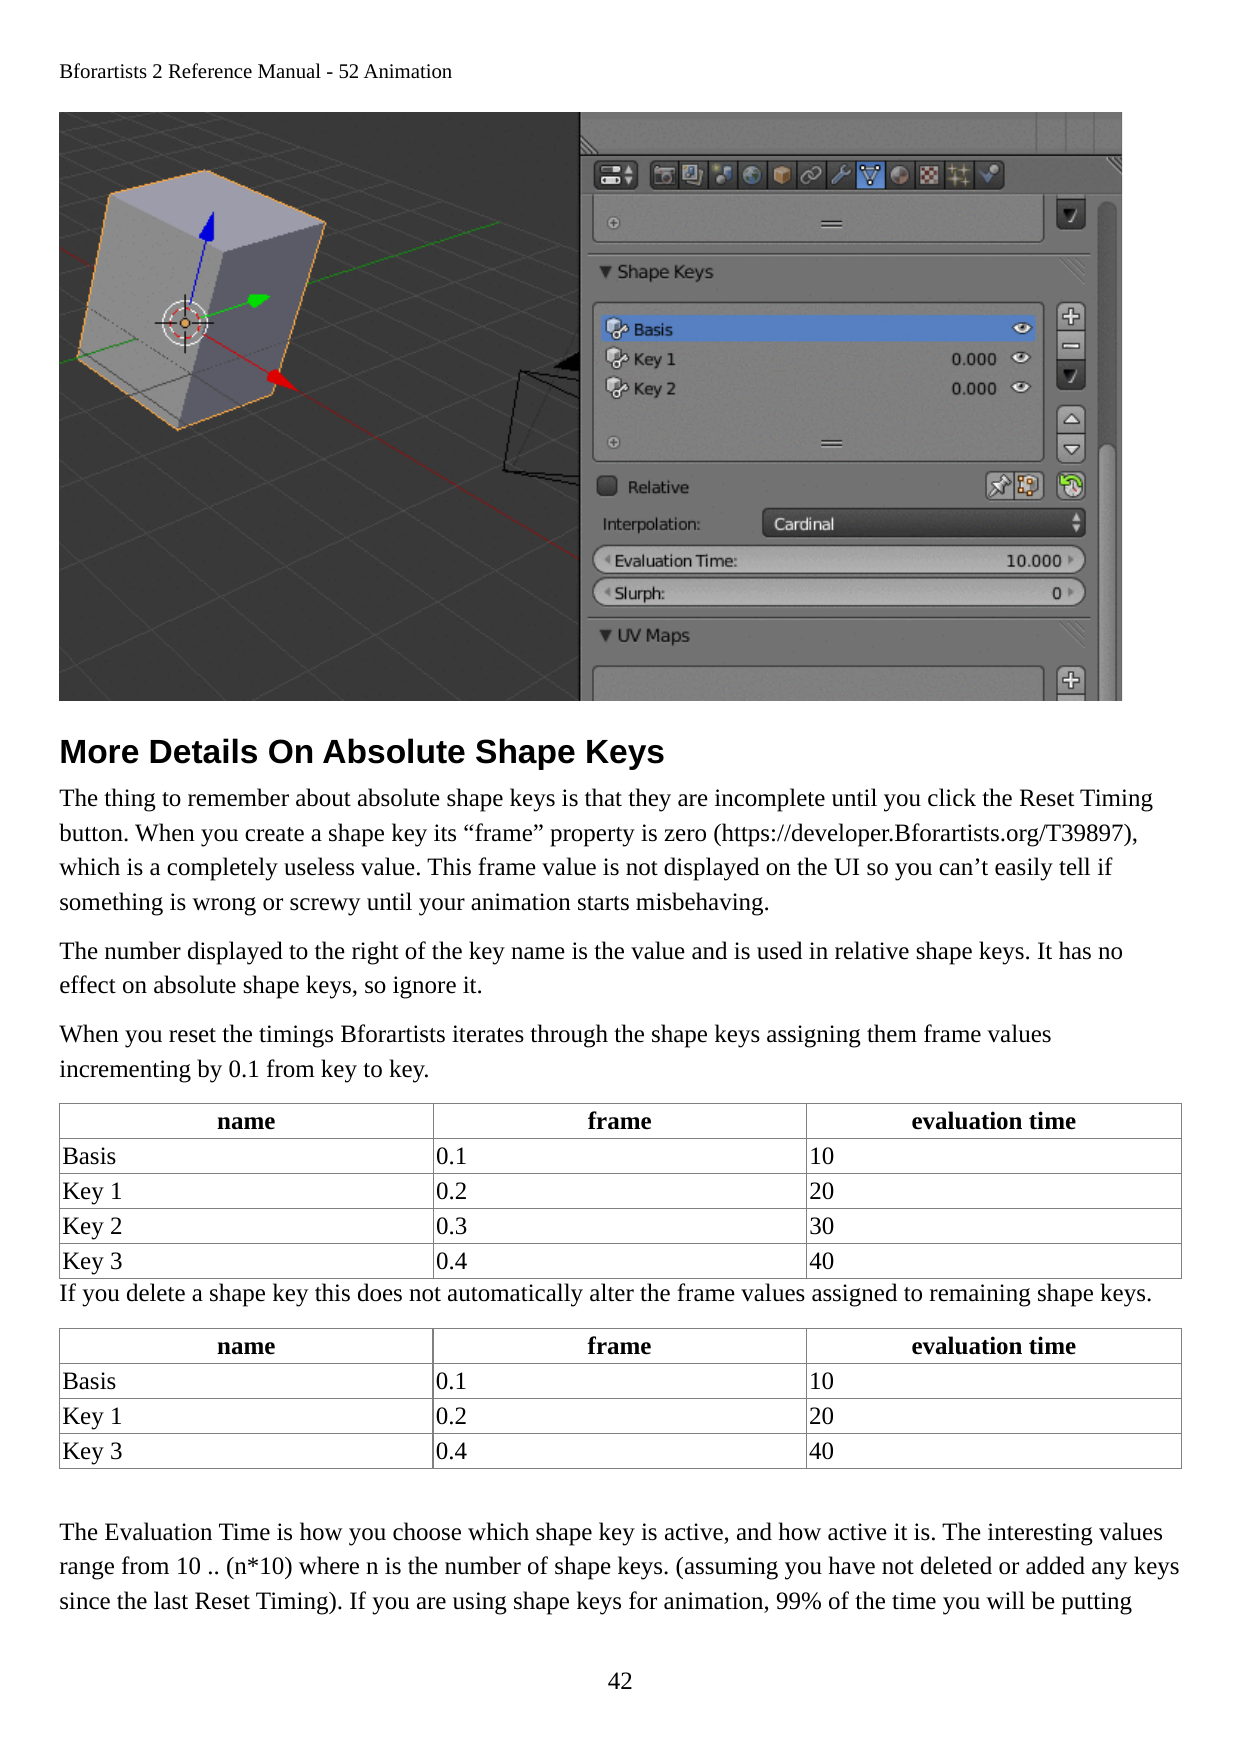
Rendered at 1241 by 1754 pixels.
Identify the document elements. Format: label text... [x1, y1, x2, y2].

table_cell Key 3 [60, 1434, 432, 1467]
table_cell Key 3 [60, 1244, 433, 1278]
table_cell Key 2 [60, 1209, 433, 1243]
subtitle More Details On Absolute Shape Keys [59, 732, 1181, 771]
text When you reset the timings Bforartists iterates through the shape keys assigning them frame values incrementing by 0.1 from key to key. [59, 1019, 1181, 1083]
table_cell 0.4 [434, 1244, 806, 1278]
table_cell 0.1 [434, 1364, 806, 1397]
table_header evaluation time [807, 1329, 1181, 1362]
table_cell 0.3 [434, 1209, 806, 1243]
table_cell 10 [807, 1139, 1181, 1173]
table_cell Key 1 [60, 1174, 433, 1208]
table_header name [60, 1104, 433, 1138]
table_cell 40 [807, 1244, 1181, 1278]
table_cell 20 [807, 1399, 1181, 1432]
table_cell 40 [807, 1434, 1181, 1467]
table_cell Key 1 [60, 1399, 432, 1432]
text The Evaluation Time is how you choose which shape key is active, and how active it is. The interesting values range from 10 .. (n*10) where n is the number of shape keys. (assuming you have not deleted or added any keys since the last Reset Timing). If you are using shape keys for animation, 99% of the time you will be putting [59, 1517, 1181, 1614]
table_cell 30 [807, 1209, 1181, 1243]
table_cell 20 [807, 1174, 1181, 1208]
text The number displayed to the right of the key name is the value and is used in relative shape keys. It has no effect on absolute shape keys, so ignore it. [59, 936, 1181, 999]
text The thing to remember about absolute shape keys is that they are incomplete until you click the Reset Timing button. When you create a shape key its “frame” property is zero (https://developer.Bforartists.org/T39897), which is a completely useless value. This frame value is not displayed on the UI so you can’t easily tell if something is wrong or screwy until your animation starts misbehaving. [59, 783, 1181, 916]
table_cell Basis [60, 1364, 432, 1397]
table_cell Basis [60, 1139, 433, 1173]
table_header frame [434, 1104, 806, 1138]
table_cell 0.4 [434, 1434, 806, 1467]
table_header name [60, 1329, 432, 1362]
table_cell 0.1 [434, 1139, 806, 1173]
text If you delete a shape key this does not automatically alter the frame values assigned to remaining shape keys. [59, 1279, 1181, 1307]
table_cell 0.2 [434, 1174, 806, 1208]
table_header frame [434, 1329, 806, 1362]
picture [59, 112, 1123, 701]
table_cell 10 [807, 1364, 1181, 1397]
table_cell 0.2 [434, 1399, 806, 1432]
table_header evaluation time [807, 1104, 1181, 1138]
